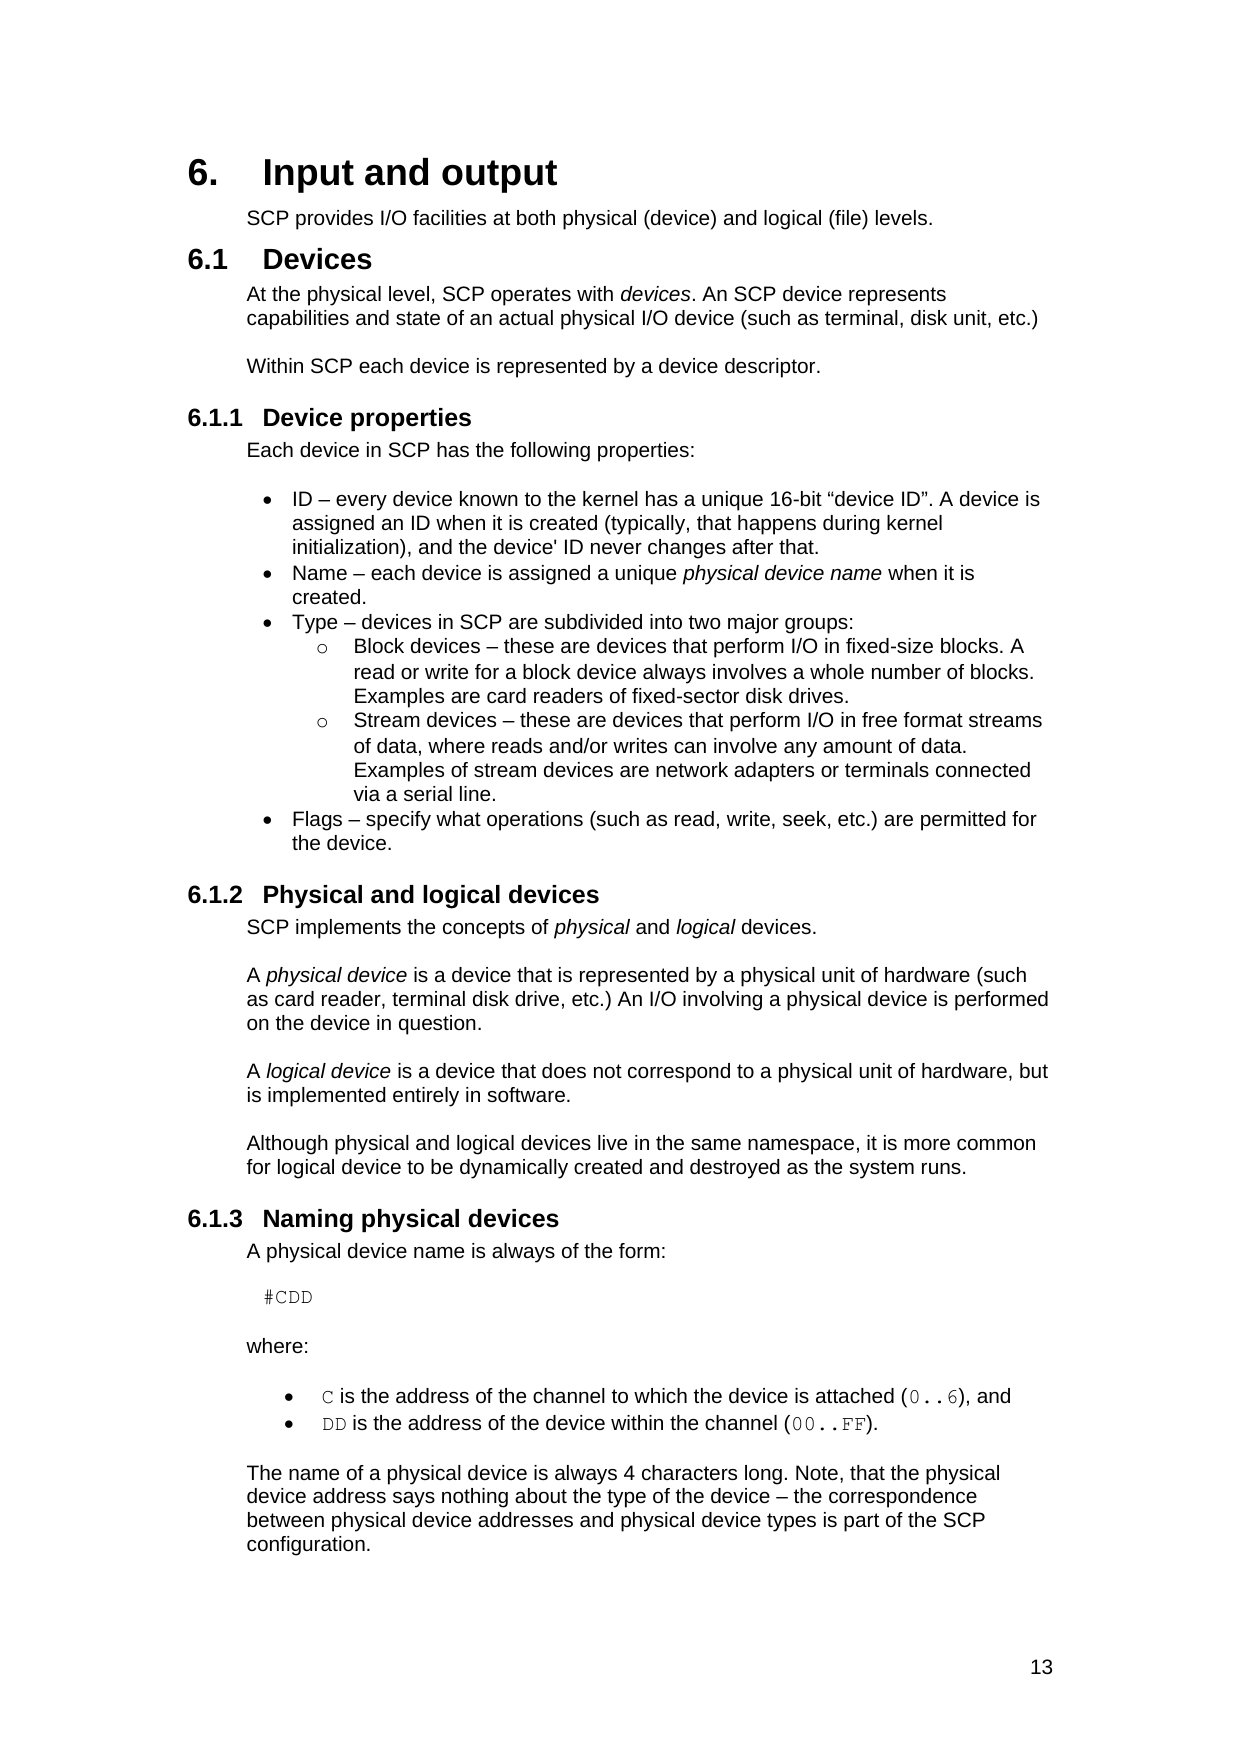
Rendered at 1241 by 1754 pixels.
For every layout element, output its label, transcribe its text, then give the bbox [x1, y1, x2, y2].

text Within SCP each device is represented by a device descriptor. [246, 354, 1053, 378]
list Type – devices in SCP are subdivided into two major groups: [262, 609, 1053, 634]
text SCP provides I/O facilities at both physical (device) and logical (file) levels. [246, 206, 1053, 230]
list DD is the address of the device within the channel (00..FF). [284, 1409, 1053, 1436]
text Each device in SCP has the following properties: [246, 438, 1053, 462]
list C is the address of the channel to which the device is attached (0..6), and [284, 1382, 1053, 1409]
subtitle Input and output [187, 150, 1053, 193]
text Although physical and logical devices live in the same namespace, it is more common for logical device to be dynamically created and destroyed as the system runs. [246, 1131, 1053, 1179]
list ID – every device known to the kernel has a unique 16-bit “device ID”. A device is assigned an ID when it is created (typically, that happens during kernel initialization), and the device' ID never changes after that. [262, 486, 1053, 559]
subtitle Device properties [187, 403, 1053, 432]
text The name of a physical device is always 4 characters long. Note, that the physical device address says nothing about the type of the device – the correspondence between physical device addresses and physical device types is part of the SCP configuration. [246, 1460, 1053, 1556]
text A physical device name is always of the form: [246, 1239, 1053, 1263]
subtitle Naming physical devices [187, 1204, 1053, 1232]
text #CDD [262, 1287, 1053, 1310]
text A physical device is a device that is represented by a physical unit of hardware (such as card reader, terminal disk drive, etc.) An I/O involving a physical device is performed on the device in question. [246, 963, 1053, 1035]
subtitle Devices [187, 242, 1053, 276]
list Stream devices – these are devices that perform I/O in free format streams of data, where reads and/or writes can involve any amount of data. Examples of stream devices are network adapters or terminals connected via a serial line. [316, 708, 1053, 806]
list Name – each device is assigned a unique physical device name when it is created. [262, 559, 1053, 609]
subtitle Physical and logical devices [187, 880, 1053, 909]
text A logical device is a device that does not correspond to a physical unit of hardware, but is implemented entirely in software. [246, 1059, 1053, 1107]
text where: [246, 1334, 1053, 1358]
list Flags – specify what operations (such as read, write, seek, etc.) are permitted for the device. [262, 806, 1053, 855]
text SCP implements the concepts of physical and logical devices. [246, 915, 1053, 939]
text At the physical level, SCP operates with devices. An SCP device represents capabilities and state of an actual physical I/O device (such as terminal, disk unit, etc.) [246, 282, 1053, 330]
list Block devices – these are devices that perform I/O in fixed-size blocks. A read or write for a block device always involves a whole number of blocks. Examples are card readers of fixed-sector disk drives. [316, 634, 1053, 708]
